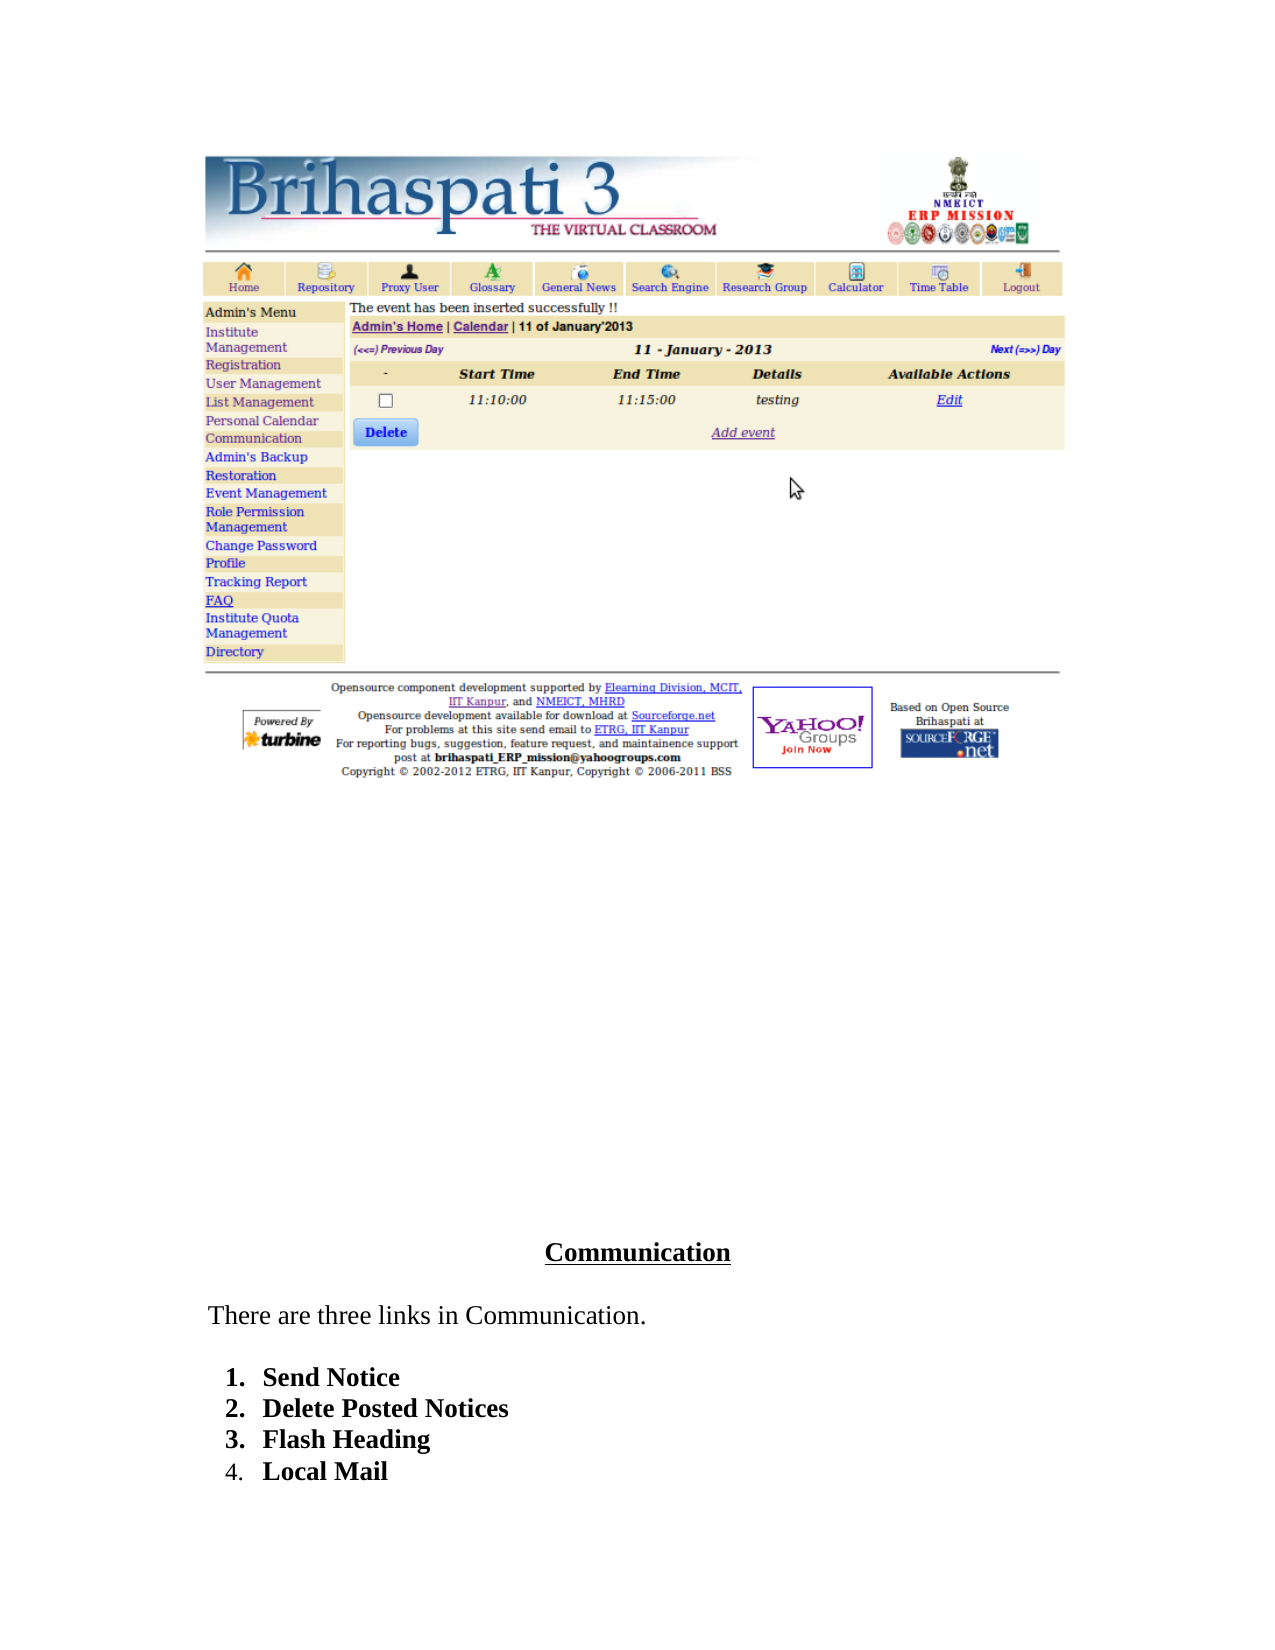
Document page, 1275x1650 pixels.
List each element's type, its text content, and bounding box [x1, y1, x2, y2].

picture [202, 150, 1073, 801]
text There are three links in Communication. [187, 1299, 1087, 1330]
list Send Notice [225, 1361, 1087, 1392]
list Local Mail [225, 1454, 1087, 1486]
list Flash Heading [225, 1423, 1087, 1454]
text Communication [187, 1237, 1087, 1268]
list Delete Posted Notices [225, 1392, 1087, 1423]
